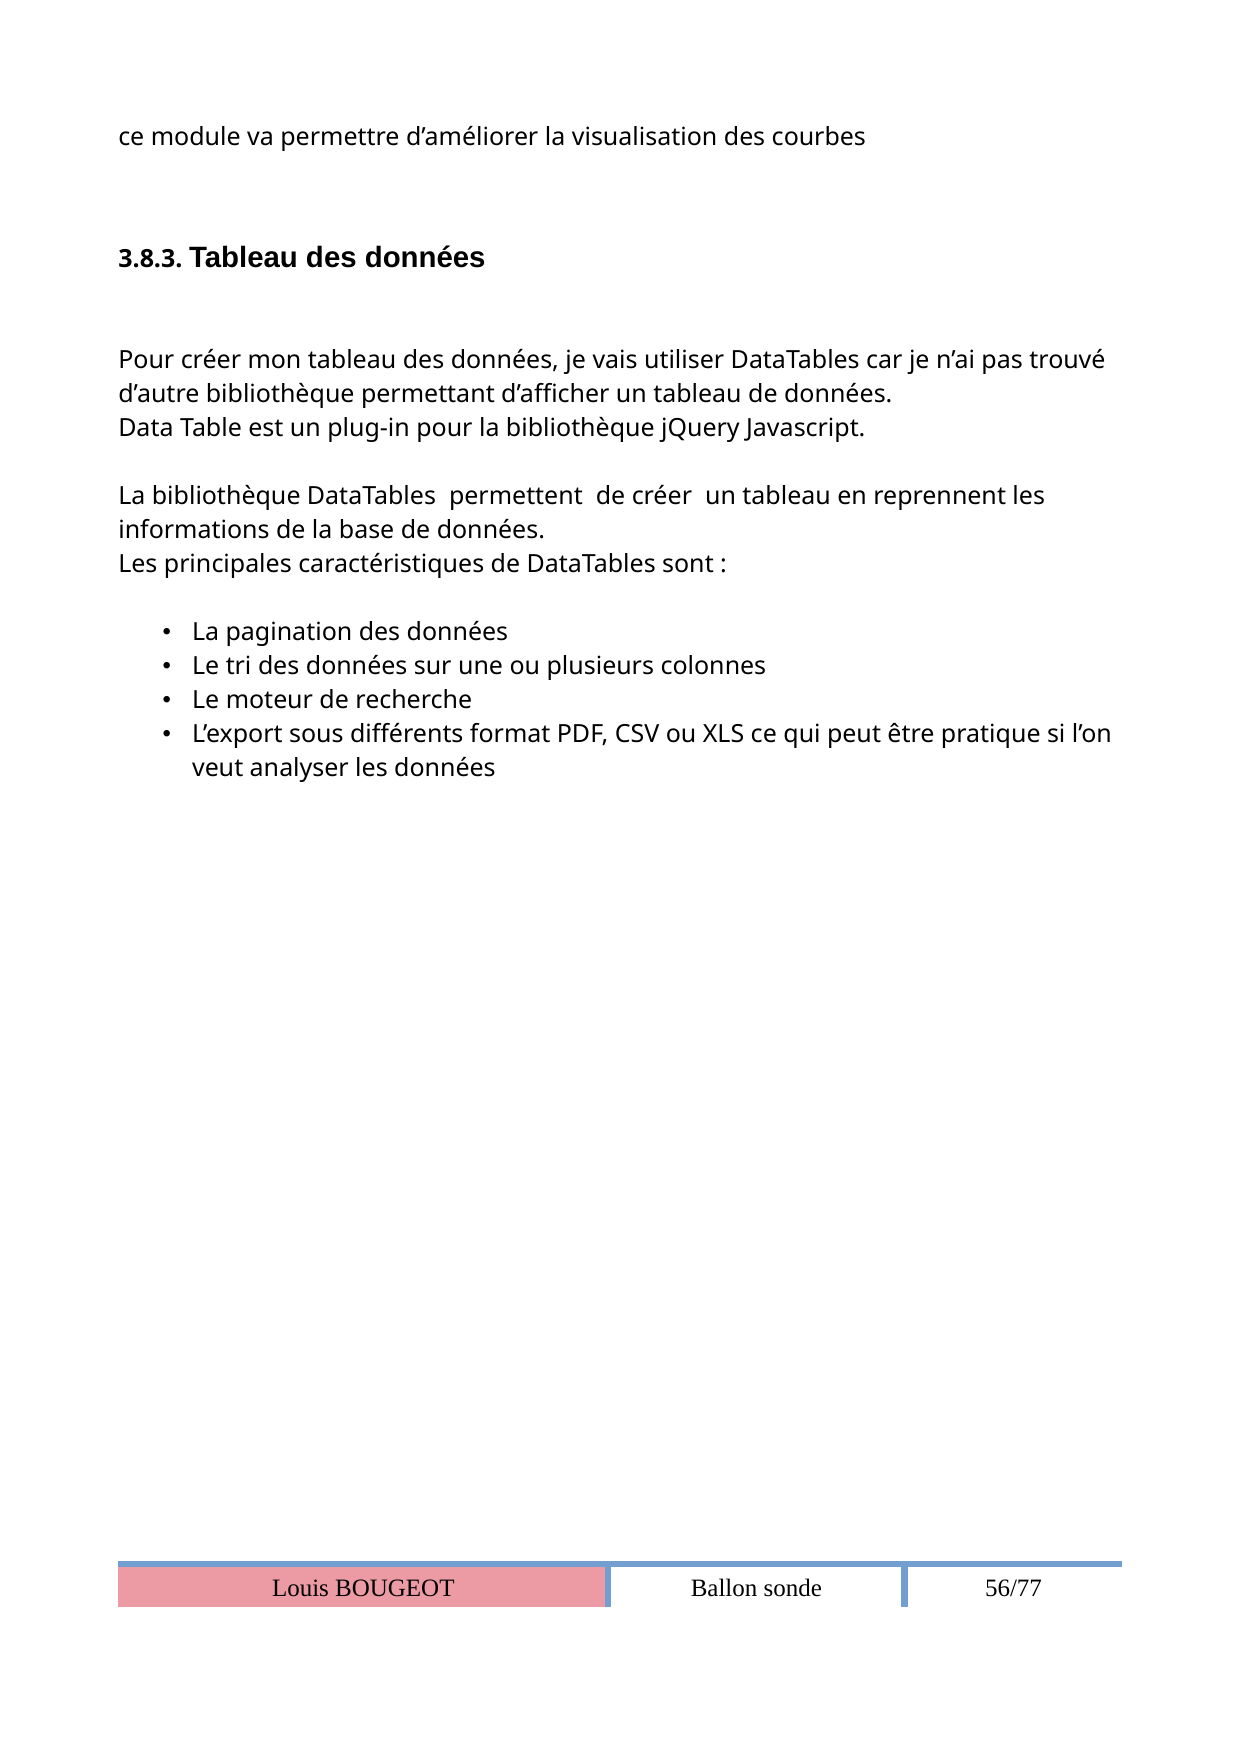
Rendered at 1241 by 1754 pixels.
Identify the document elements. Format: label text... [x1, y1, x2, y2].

subtitle Tableau des données [118, 240, 1122, 275]
list Le tri des données sur une ou plusieurs colonnes [162, 648, 1122, 682]
list Le moteur de recherche [162, 682, 1122, 716]
list La pagination des données [162, 614, 1122, 648]
text Les principales caractéristiques de DataTables sont : [118, 546, 1122, 580]
text Pour créer mon tableau des données, je vais utiliser DataTables car je n’ai pas trouvé d’autre bibliothèque permettant d’afficher un tableau de données. [118, 341, 1122, 409]
text ce module va permettre d’améliorer la visualisation des courbes [118, 118, 1122, 152]
text La bibliothèque DataTables permettent de créer un tableau en reprennent les informations de la base de données. [118, 477, 1122, 546]
list L’export sous différents format PDF, CSV ou XLS ce qui peut être pratique si l’on veut analyser les données [162, 716, 1122, 784]
text Data Table est un plug-in pour la bibliothèque jQuery Javascript. [118, 409, 1122, 443]
